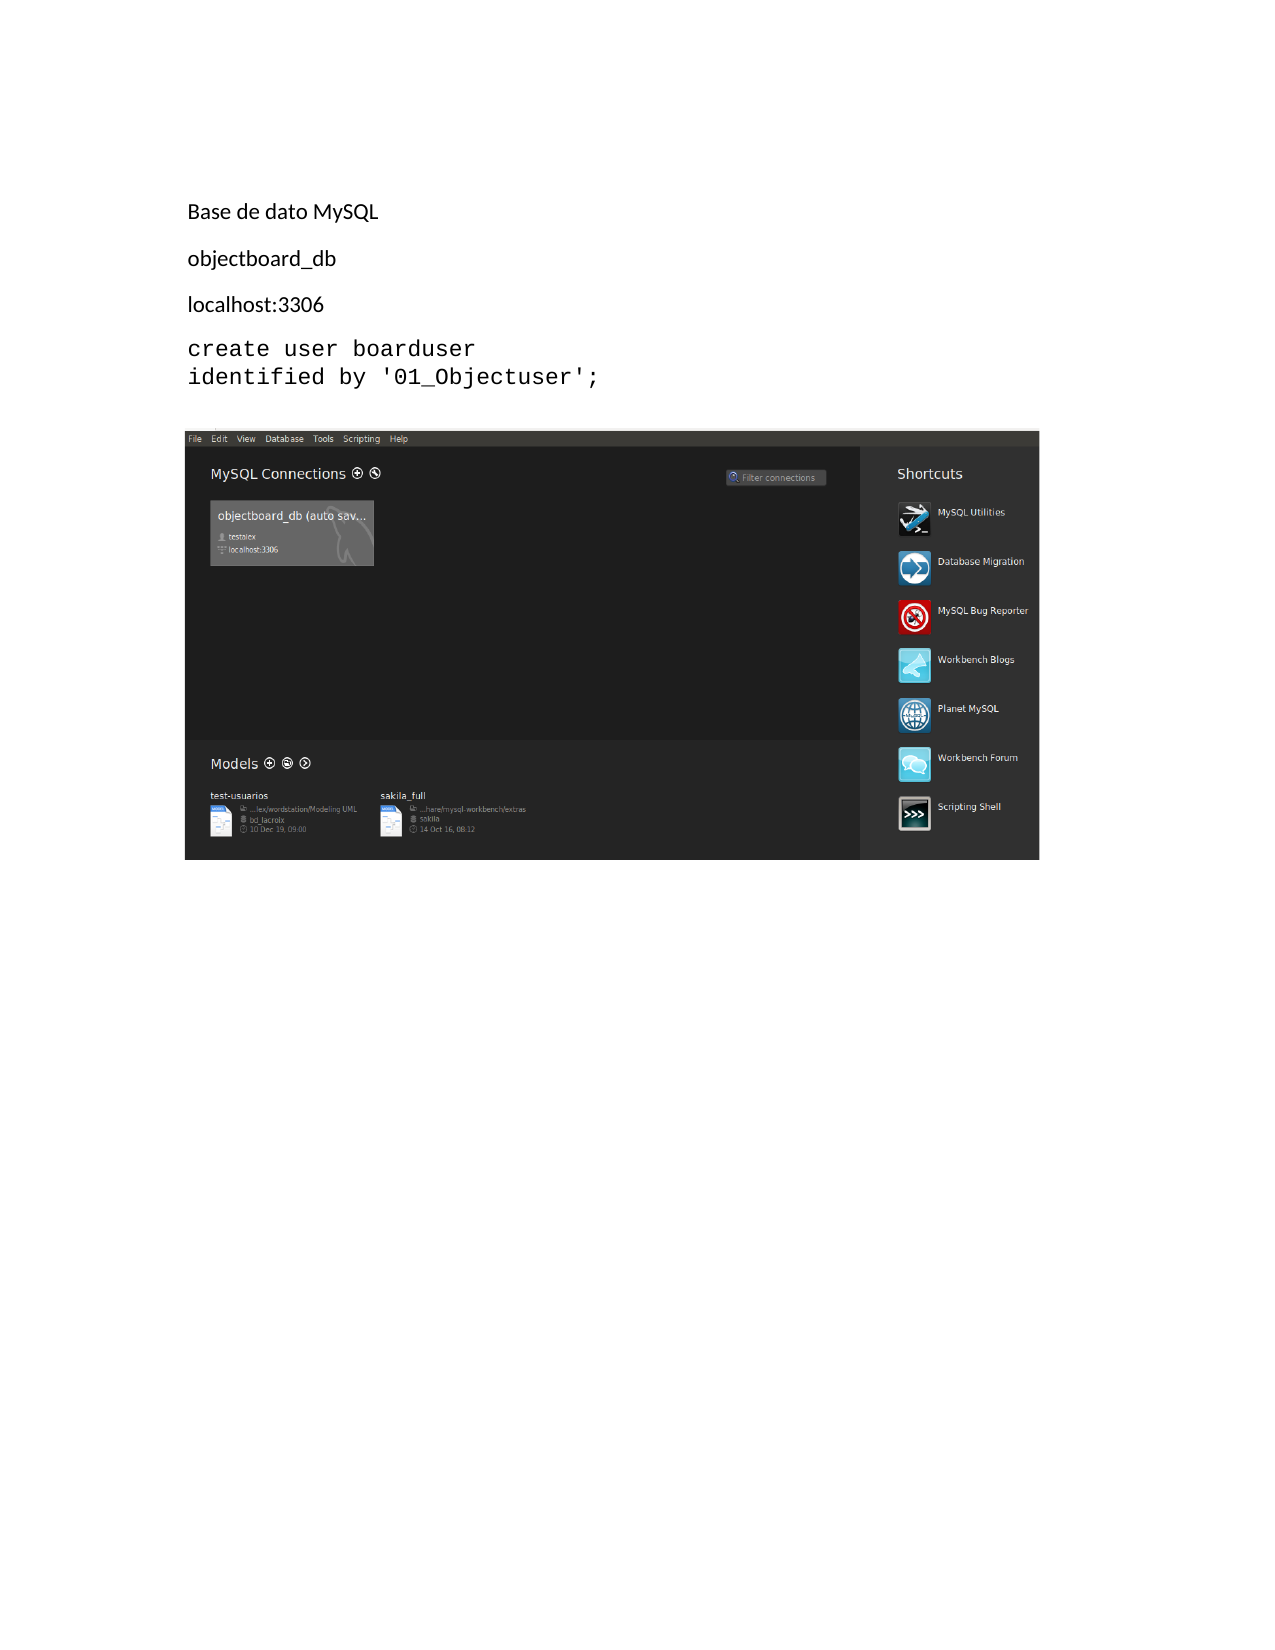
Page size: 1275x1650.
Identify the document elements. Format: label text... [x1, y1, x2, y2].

text Base de dato MySQL [187, 197, 1087, 225]
text objectboard_db [187, 244, 1087, 272]
text identified by '01_Objectuser'; [187, 365, 1087, 391]
picture [184, 428, 225, 860]
text localhost:3306 [187, 291, 1087, 319]
text create user boarduser [187, 337, 1087, 363]
